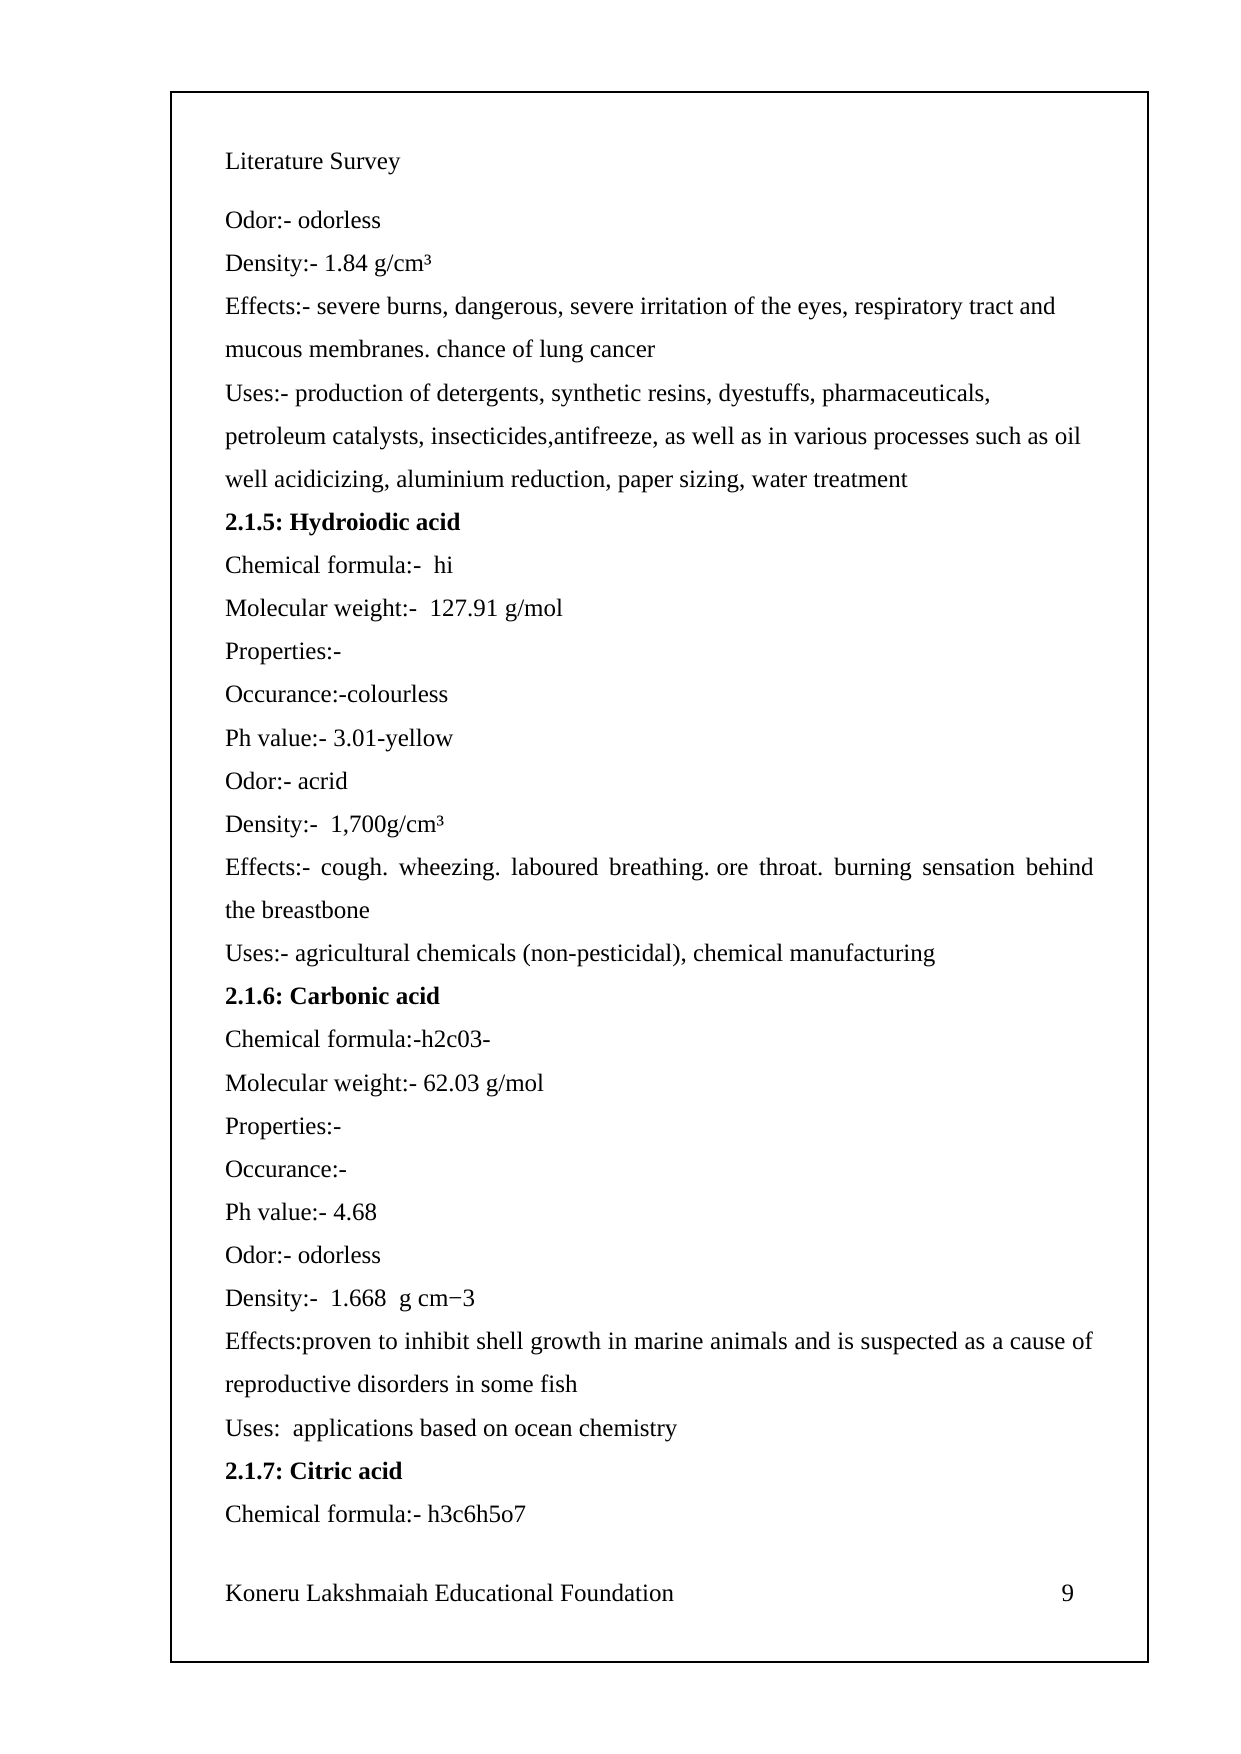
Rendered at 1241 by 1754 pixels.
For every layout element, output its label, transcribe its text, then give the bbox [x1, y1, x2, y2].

text Odor:- odorless [225, 205, 1094, 234]
text Density:- 1,700g/cm³ [225, 809, 1094, 838]
text Effects:- severe burns, dangerous, severe irritation of the eyes, respiratory tract and mucous membranes. chance of lung cancer [225, 291, 1094, 363]
text Effects:- cough. wheezing. laboured breathing. ore throat. burning sensation behind the breastbone [225, 852, 1094, 924]
text Molecular weight:- 62.03 g/mol [225, 1068, 1094, 1096]
text Chemical formula:- h3c6h5o7 [225, 1499, 1094, 1528]
text Odor:- acrid [225, 766, 1094, 794]
text Uses:- production of detergents, synthetic resins, dyestuffs, pharmaceuticals, petroleum catalysts, insecticides,antifreeze, as well as in various processes such as oil well acidicizing, aluminium reduction, paper sizing, water treatment [225, 378, 1094, 493]
text Occurance:- [225, 1154, 1094, 1183]
text Occurance:-colourless [225, 679, 1094, 708]
text Odor:- odorless [225, 1240, 1094, 1269]
text Density:- 1.668 g cm−3 [225, 1283, 1094, 1312]
text 2.1.5: Hydroiodic acid [225, 507, 1094, 536]
text Properties:- [225, 636, 1094, 665]
text Effects:proven to inhibit shell growth in marine animals and is suspected as a cause of reproductive disorders in some fish [225, 1326, 1094, 1398]
text Uses:- agricultural chemicals (non-pesticidal), chemical manufacturing [225, 938, 1094, 967]
text 2.1.7: Citric acid [225, 1456, 1094, 1484]
text Molecular weight:- 127.91 g/mol [225, 593, 1094, 622]
text Uses: applications based on ocean chemistry [225, 1413, 1094, 1441]
text Ph value:- 4.68 [225, 1197, 1094, 1226]
text 2.1.6: Carbonic acid [225, 981, 1094, 1010]
text Properties:- [225, 1111, 1094, 1139]
text Chemical formula:-h2c03- [225, 1024, 1094, 1053]
text Ph value:- 3.01-yellow [225, 723, 1094, 751]
text Density:- 1.84 g/cm³ [225, 248, 1094, 277]
text Chemical formula:- hi [225, 550, 1094, 579]
